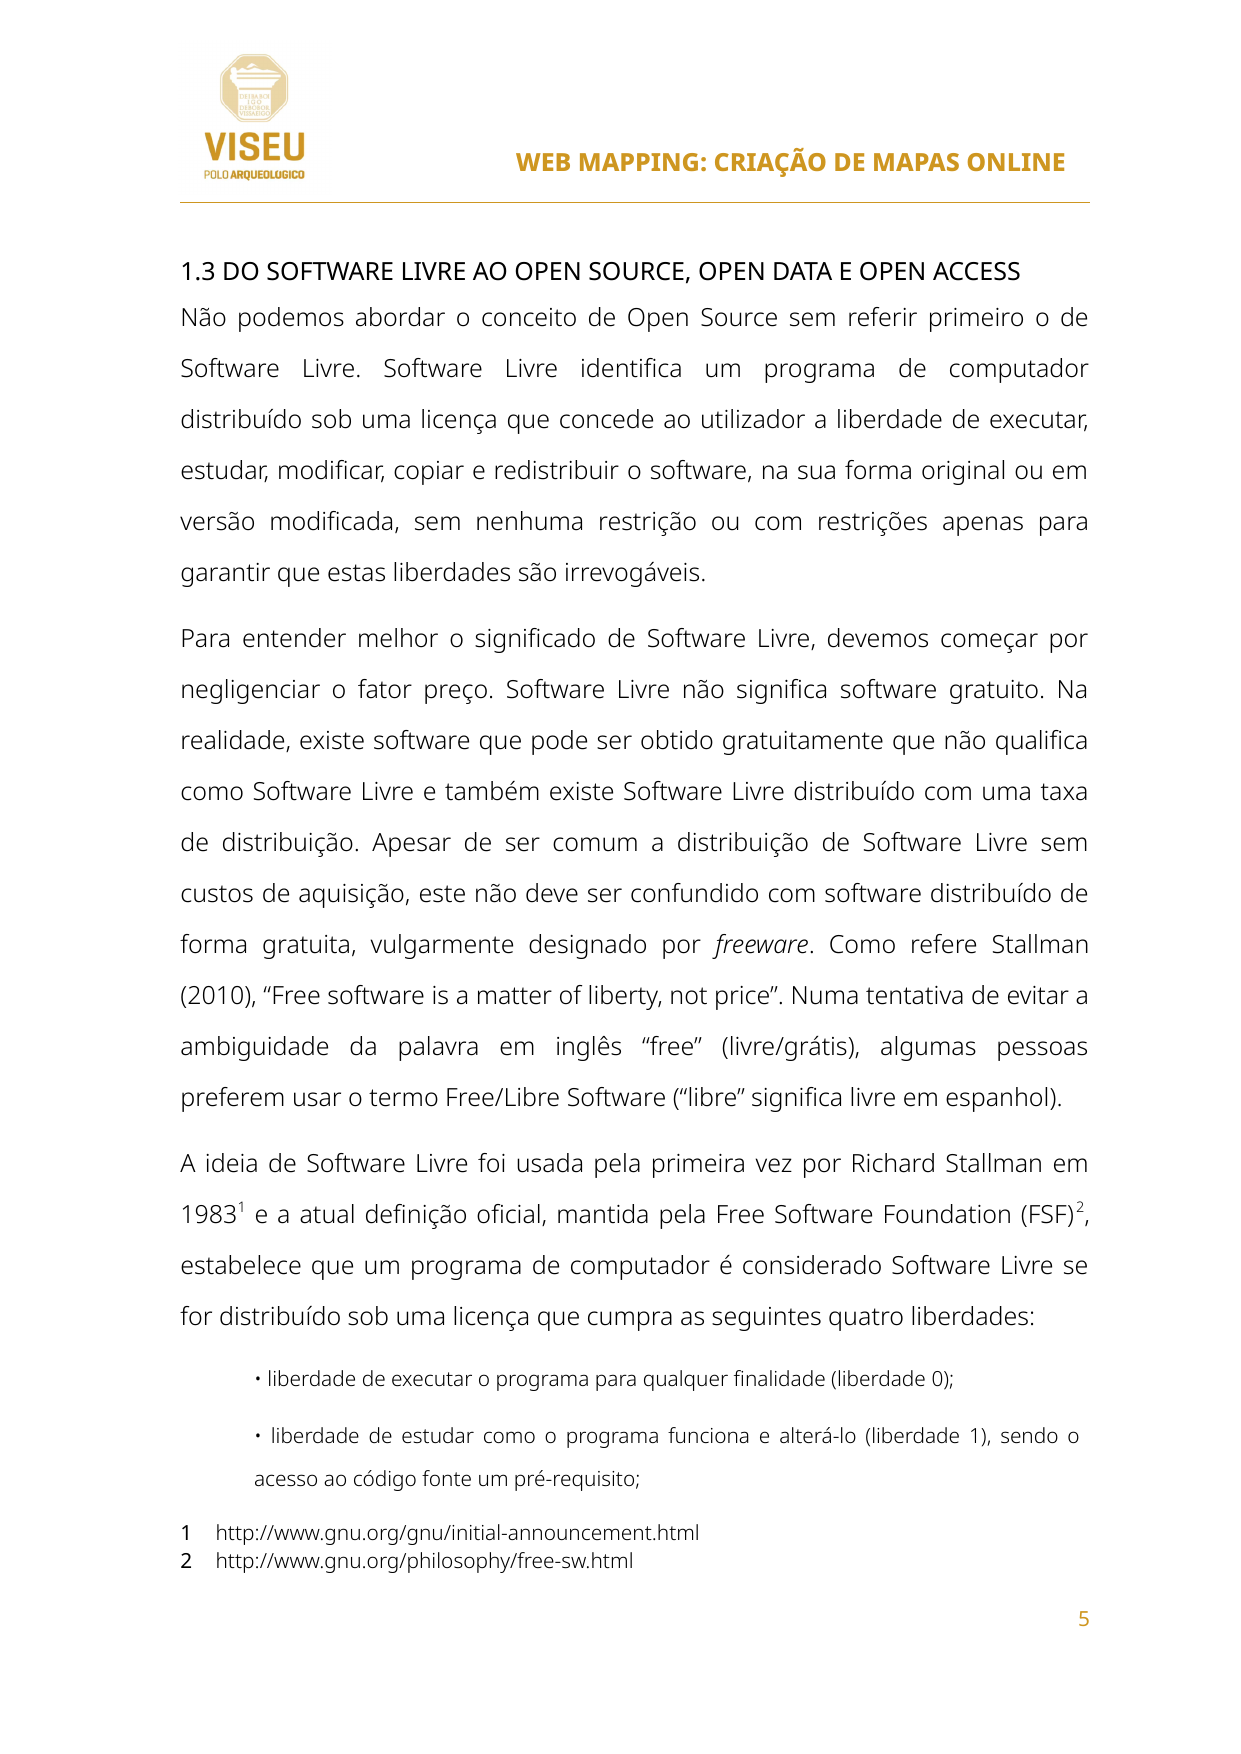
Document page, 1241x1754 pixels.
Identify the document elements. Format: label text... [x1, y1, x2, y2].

text • liberdade de estudar como o programa funciona e alterá-lo (liberdade 1), sendo o acesso ao código fonte um pré-requisito; [180, 1422, 1090, 1493]
subtitle 1.3 Do Software Livre ao Open Source, Open Data e Open Access [180, 253, 1090, 287]
text http://www.gnu.org/philosophy/free-sw.html [180, 1547, 1090, 1575]
text • liberdade de executar o programa para qualquer finalidade (liberdade 0); [180, 1364, 1090, 1393]
text Não podemos abordar o conceito de Open Source sem referir primeiro o de Software Livre. Software Livre identifica um programa de computador distribuído sob uma licença que concede ao utilizador a liberdade de executar, estudar, modificar, copiar e redistribuir o software, na sua forma original ou em versão modificada, sem nenhuma restrição ou com restrições apenas para garantir que estas liberdades são irrevogáveis. [180, 300, 1090, 589]
text http://www.gnu.org/gnu/initial-announcement.html [180, 1518, 1090, 1547]
text Para entender melhor o significado de Software Livre, devemos começar por negligenciar o fator preço. Software Livre não significa software gratuito. Na realidade, existe software que pode ser obtido gratuitamente que não qualifica como Software Livre e também existe Software Livre distribuído com uma taxa de distribuição. Apesar de ser comum a distribuição de Software Livre sem custos de aquisição, este não deve ser confundido com software distribuído de forma gratuita, vulgarmente designado por freeware. Como refere Stallman (2010), “Free software is a matter of liberty, not price”. Numa tentativa de evitar a ambiguidade da palavra em inglês “free” (livre/grátis), algumas pessoas preferem usar o termo Free/Libre Software (“libre” significa livre em espanhol). [180, 621, 1090, 1114]
text A ideia de Software Livre foi usada pela primeira vez por Richard Stallman em 1983 e a atual definição oficial, mantida pela Free Software Foundation (FSF), estabelece que um programa de computador é considerado Software Livre se for distribuído sob uma licença que cumpra as seguintes quatro liberdades: [180, 1146, 1090, 1333]
